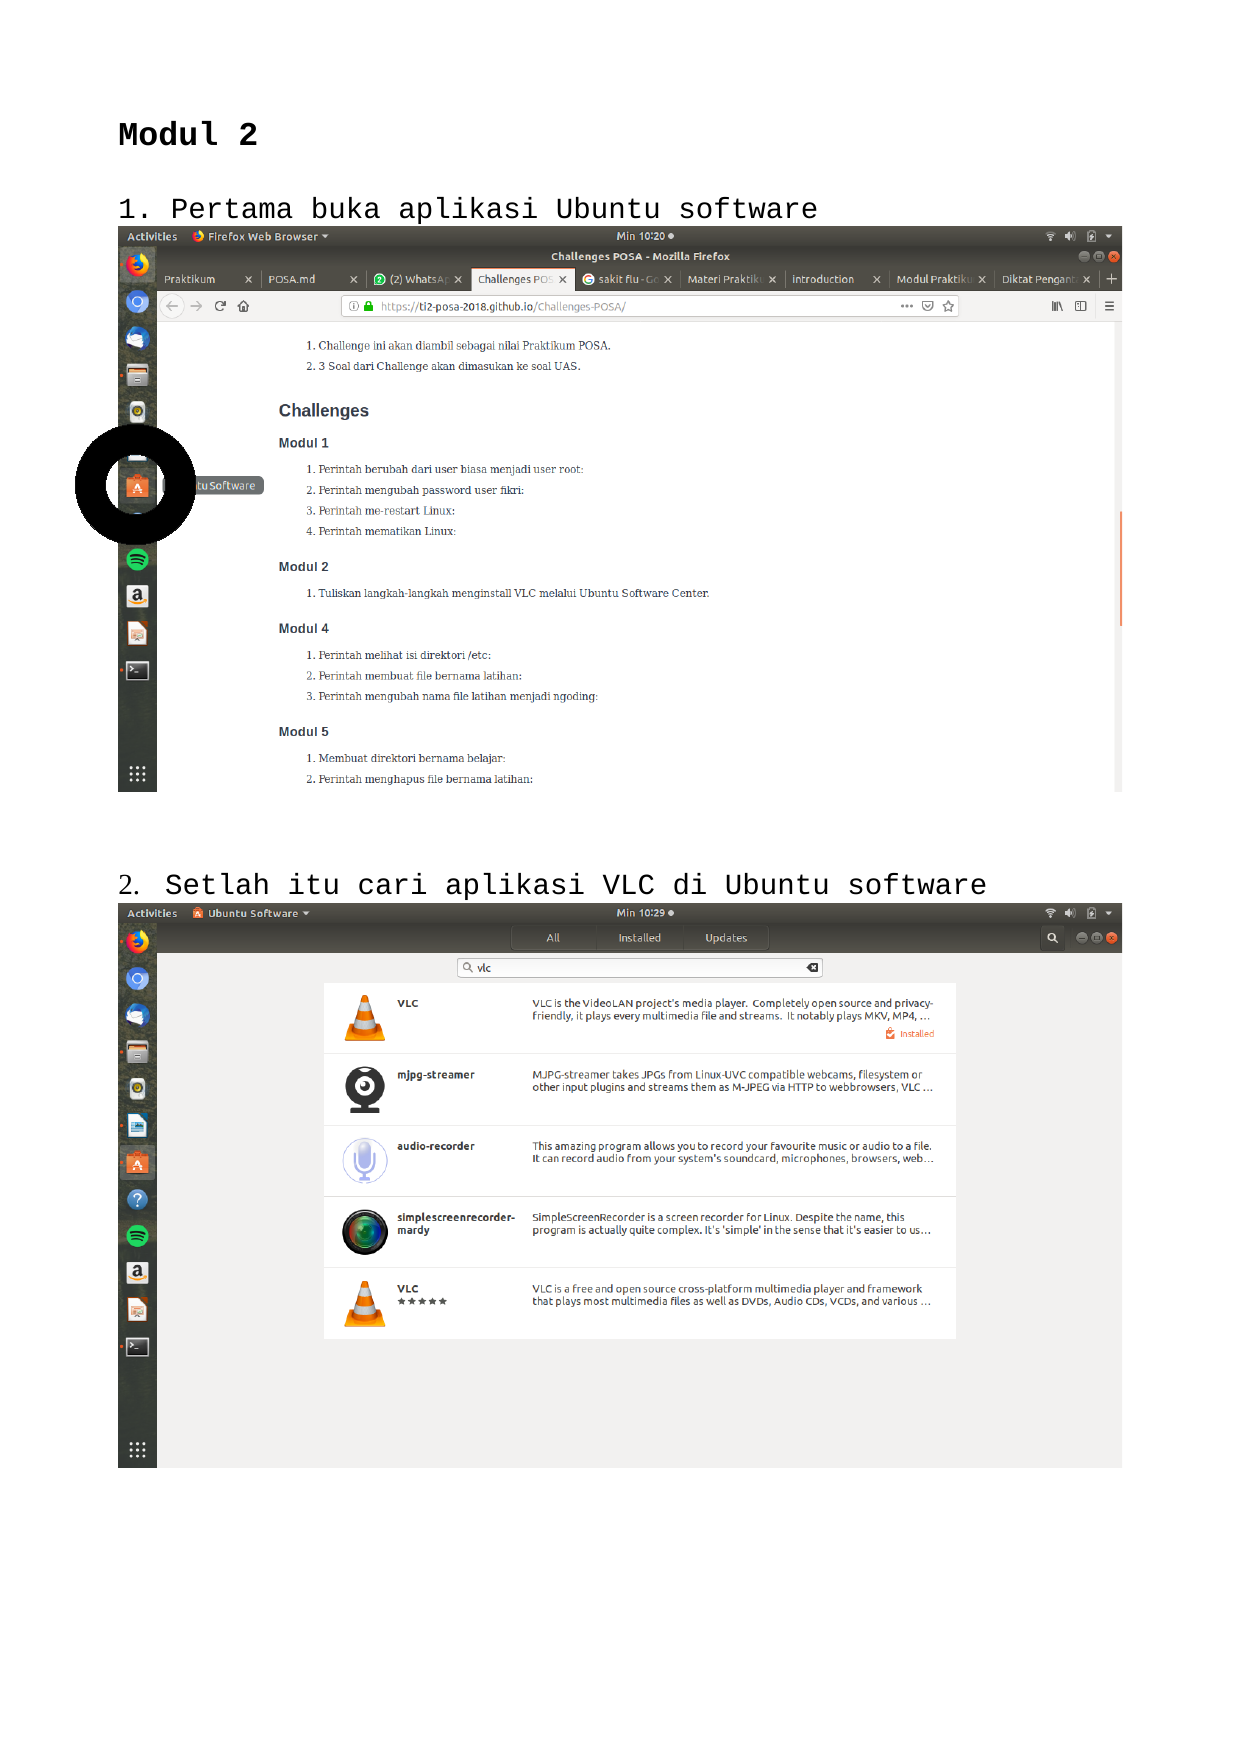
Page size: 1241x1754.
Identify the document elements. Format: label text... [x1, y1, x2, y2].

picture [118, 455, 165, 514]
text 1. Pertama buka aplikasi Ubuntu software [118, 194, 1122, 226]
text Modul 2 [118, 118, 1122, 156]
picture [118, 903, 1123, 1468]
text 2. Setlah itu cari aplikasi VLC di Ubuntu software [118, 867, 1122, 903]
picture [118, 226, 1123, 792]
